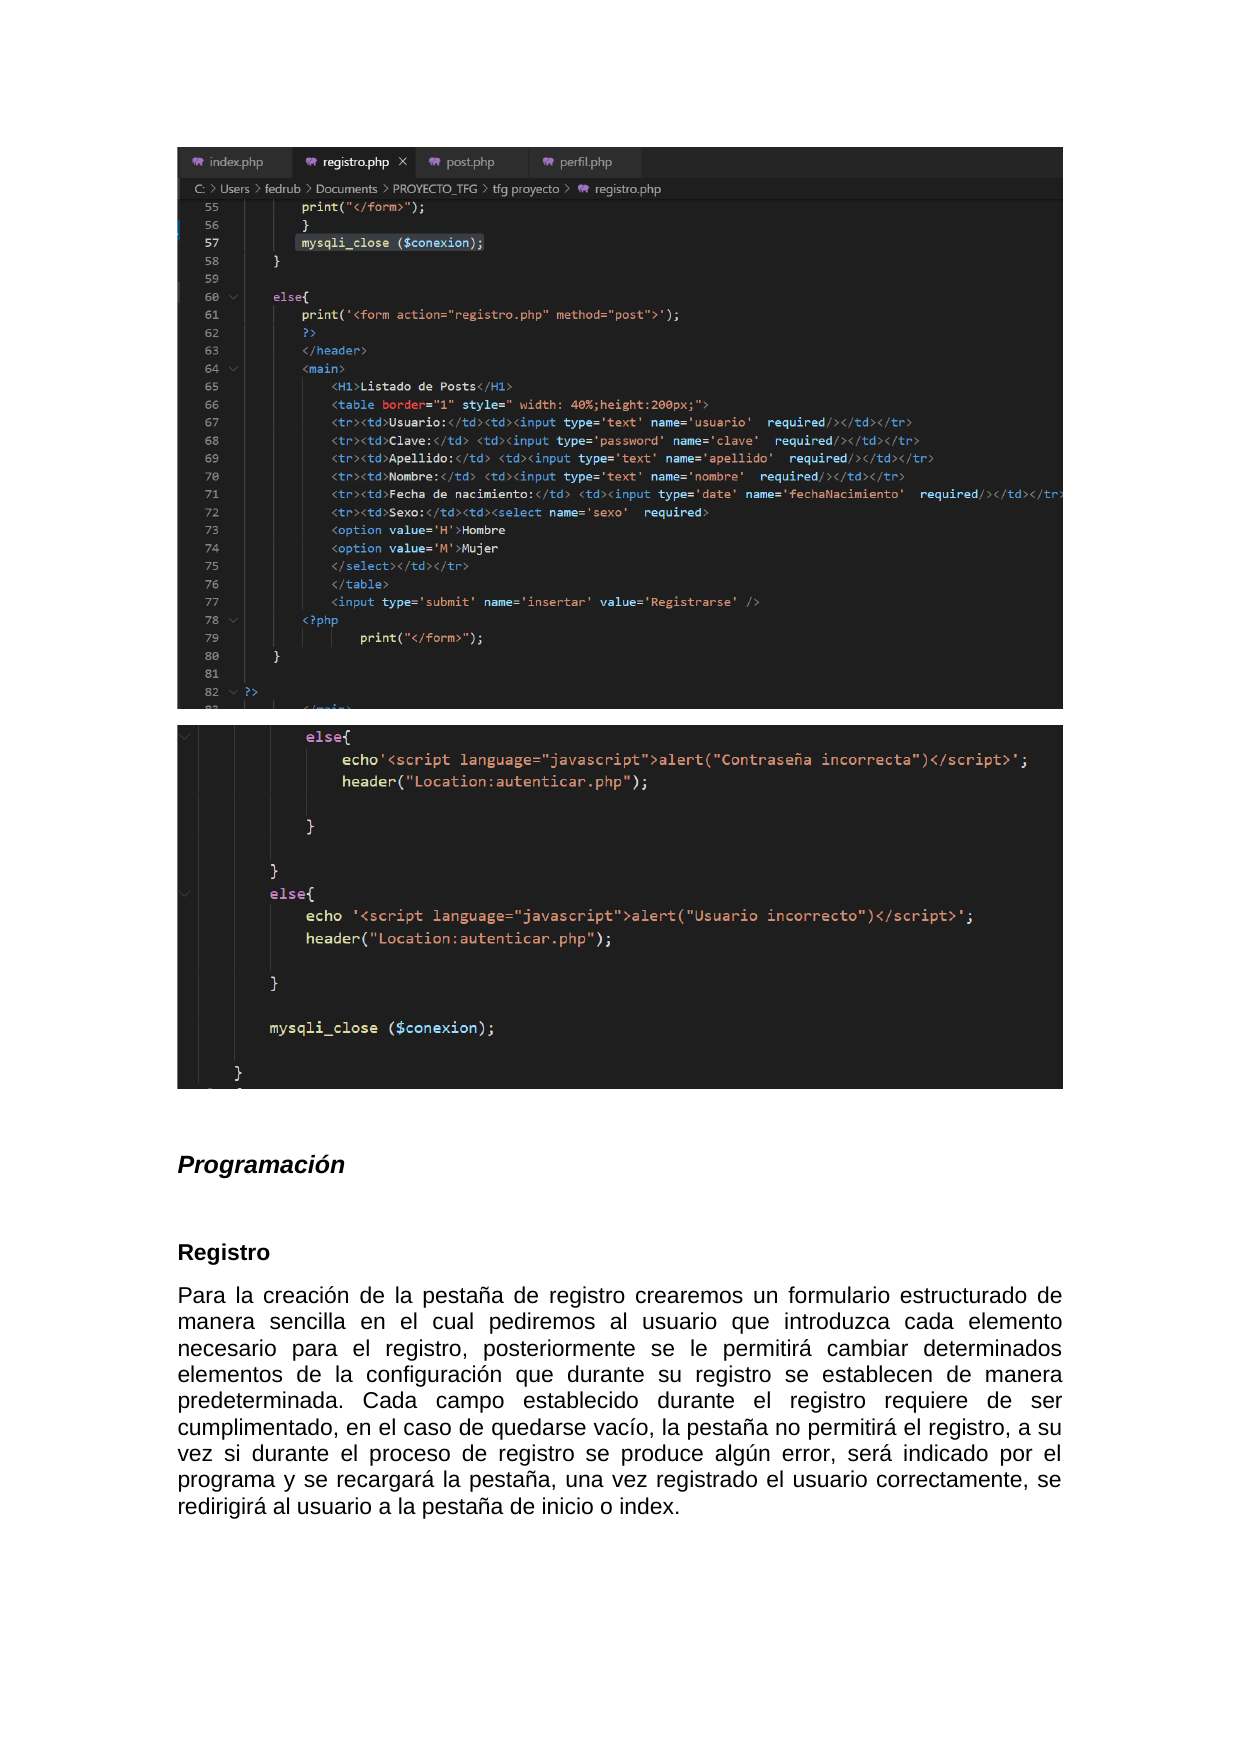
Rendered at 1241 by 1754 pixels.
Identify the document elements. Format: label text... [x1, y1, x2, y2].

text Para la creación de la pestaña de registro crearemos un formulario estructurado de manera sencilla en el cual pediremos al usuario que introduzca cada elemento necesario para el registro, posteriormente se le permitirá cambiar determinados elementos de la configuración que durante su registro se establecen de manera predeterminada. Cada campo establecido durante el registro requiere de ser cumplimentado, en el caso de quedarse vacío, la pestaña no permitirá el registro, a su vez si durante el proceso de registro se produce algún error, será indicado por el programa y se recargará la pestaña, una vez registrado el usuario correctamente, se redirigirá al usuario a la pestaña de inicio o index. [177, 1282, 1063, 1519]
text Programación [177, 1150, 1063, 1179]
text Registro [177, 1239, 1063, 1265]
